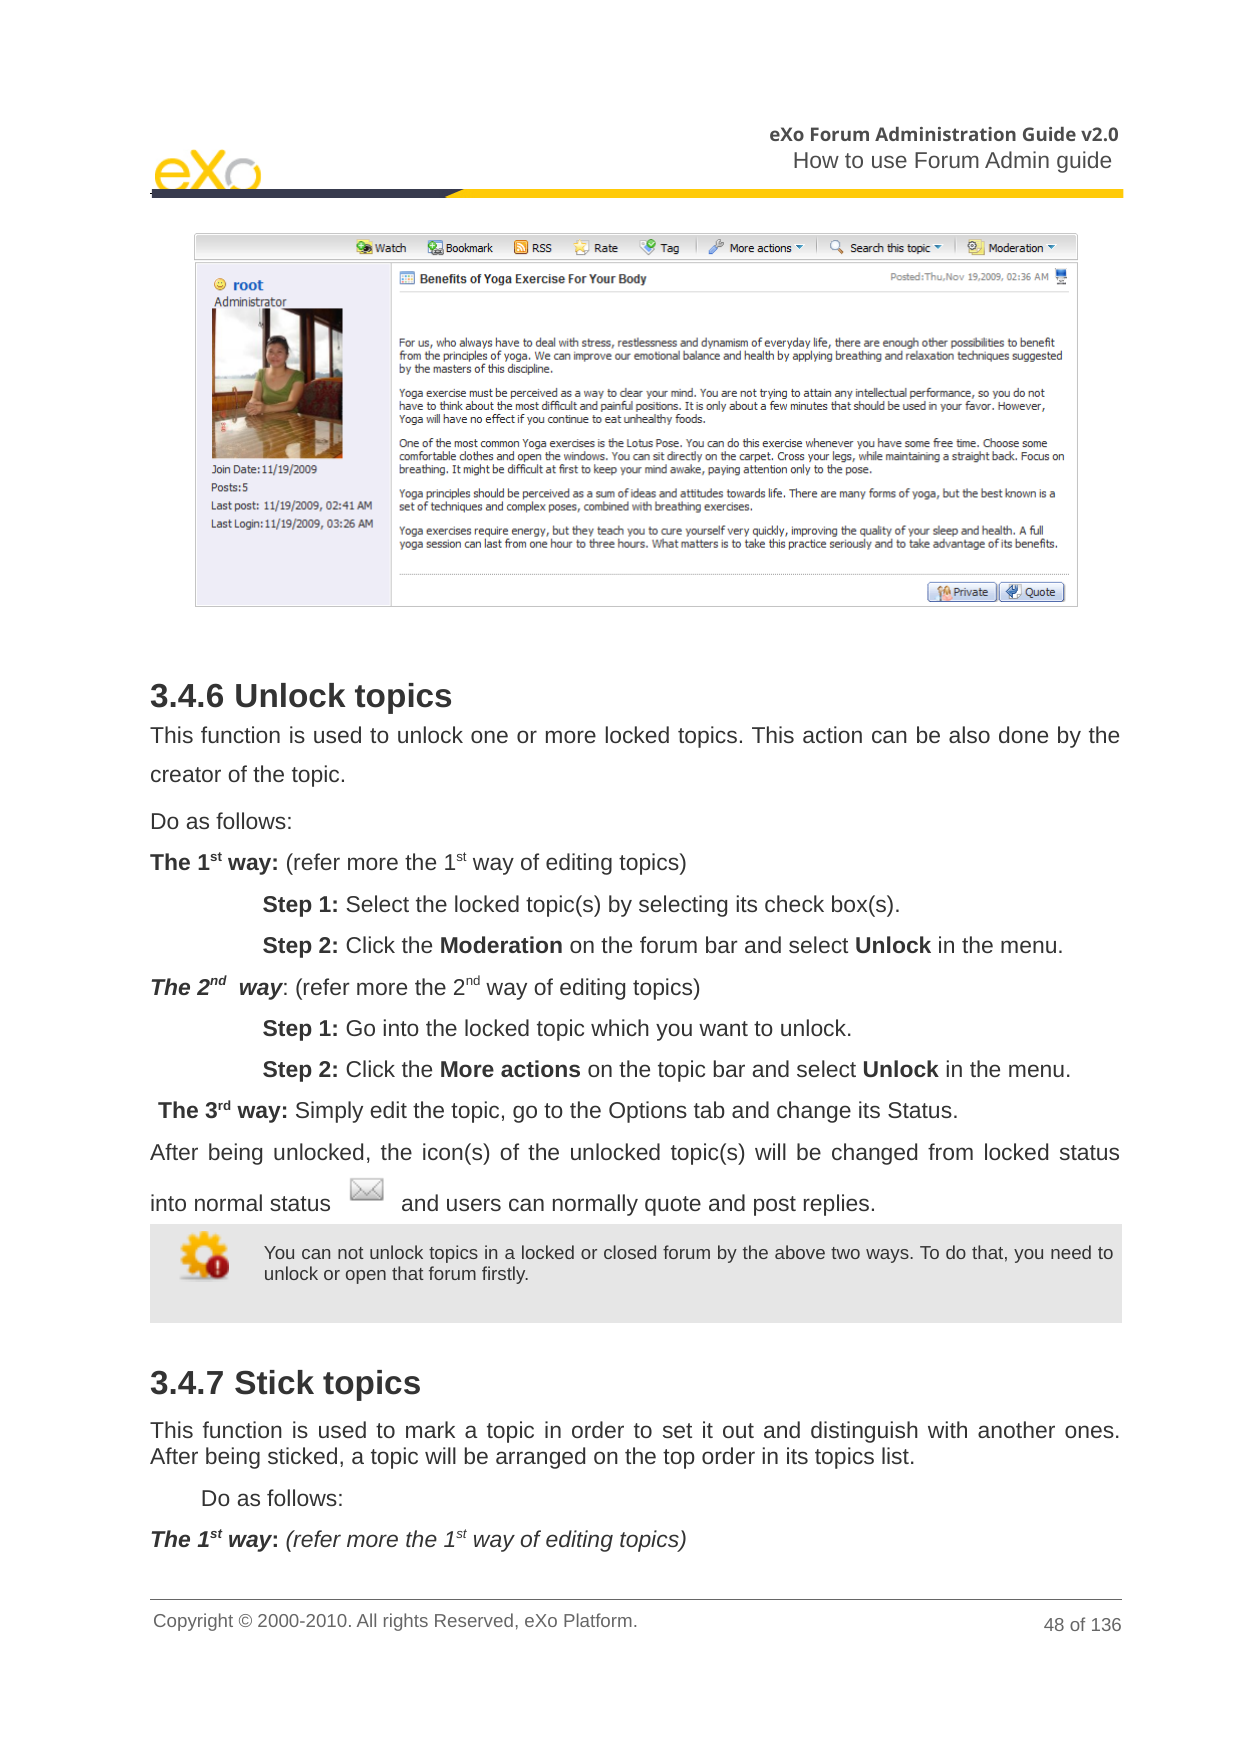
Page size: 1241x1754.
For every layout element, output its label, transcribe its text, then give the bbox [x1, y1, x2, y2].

list Step 1: Select the locked topic(s) by selecting its check box(s). [225, 891, 1122, 917]
text After being unlocked, the icon(s) of the unlocked topic(s) will be changed from locked status into normal status and users can normally quote and post replies. [150, 1139, 1122, 1216]
text The 1st way: (refer more the 1st way of editing topics) [150, 849, 1122, 876]
table_header You can not unlock topics in a locked or closed forum by the above two ways. To do that, you need to unlock or open that forum firstly. [258, 1224, 1122, 1323]
text Do as follows: [150, 808, 1122, 834]
text The 1st way: (refer more the 1st way of editing topics) [150, 1526, 1122, 1552]
picture [179, 1231, 229, 1282]
text This function is used to mark a topic in order to set it out and distinguish with another ones. After being sticked, a topic will be arranged on the top order in its topics list. [150, 1417, 1122, 1469]
picture [151, 149, 1124, 198]
picture [344, 1172, 387, 1204]
subtitle Stick topics [150, 1363, 1122, 1402]
text This function is used to unlock one or more locked topics. This action can be also done by the creator of the topic. [150, 722, 1122, 787]
subtitle Unlock topics [150, 676, 1122, 714]
text Do as follows: [150, 1484, 1122, 1511]
list The 3rd way: Simply edit the topic, go to the Options tab and change its Status. [120, 1097, 1122, 1124]
table_header [150, 1224, 258, 1323]
picture [190, 231, 1082, 608]
list Step 1: Go into the locked topic which you want to unlock. [225, 1015, 1122, 1041]
text The 2nd way: (refer more the 2nd way of editing topics) [150, 973, 1122, 1000]
list Step 2: Click the Moderation on the forum bar and select Unlock in the menu. [225, 932, 1122, 958]
list Step 2: Click the More actions on the topic bar and select Unlock in the menu. [225, 1056, 1122, 1082]
